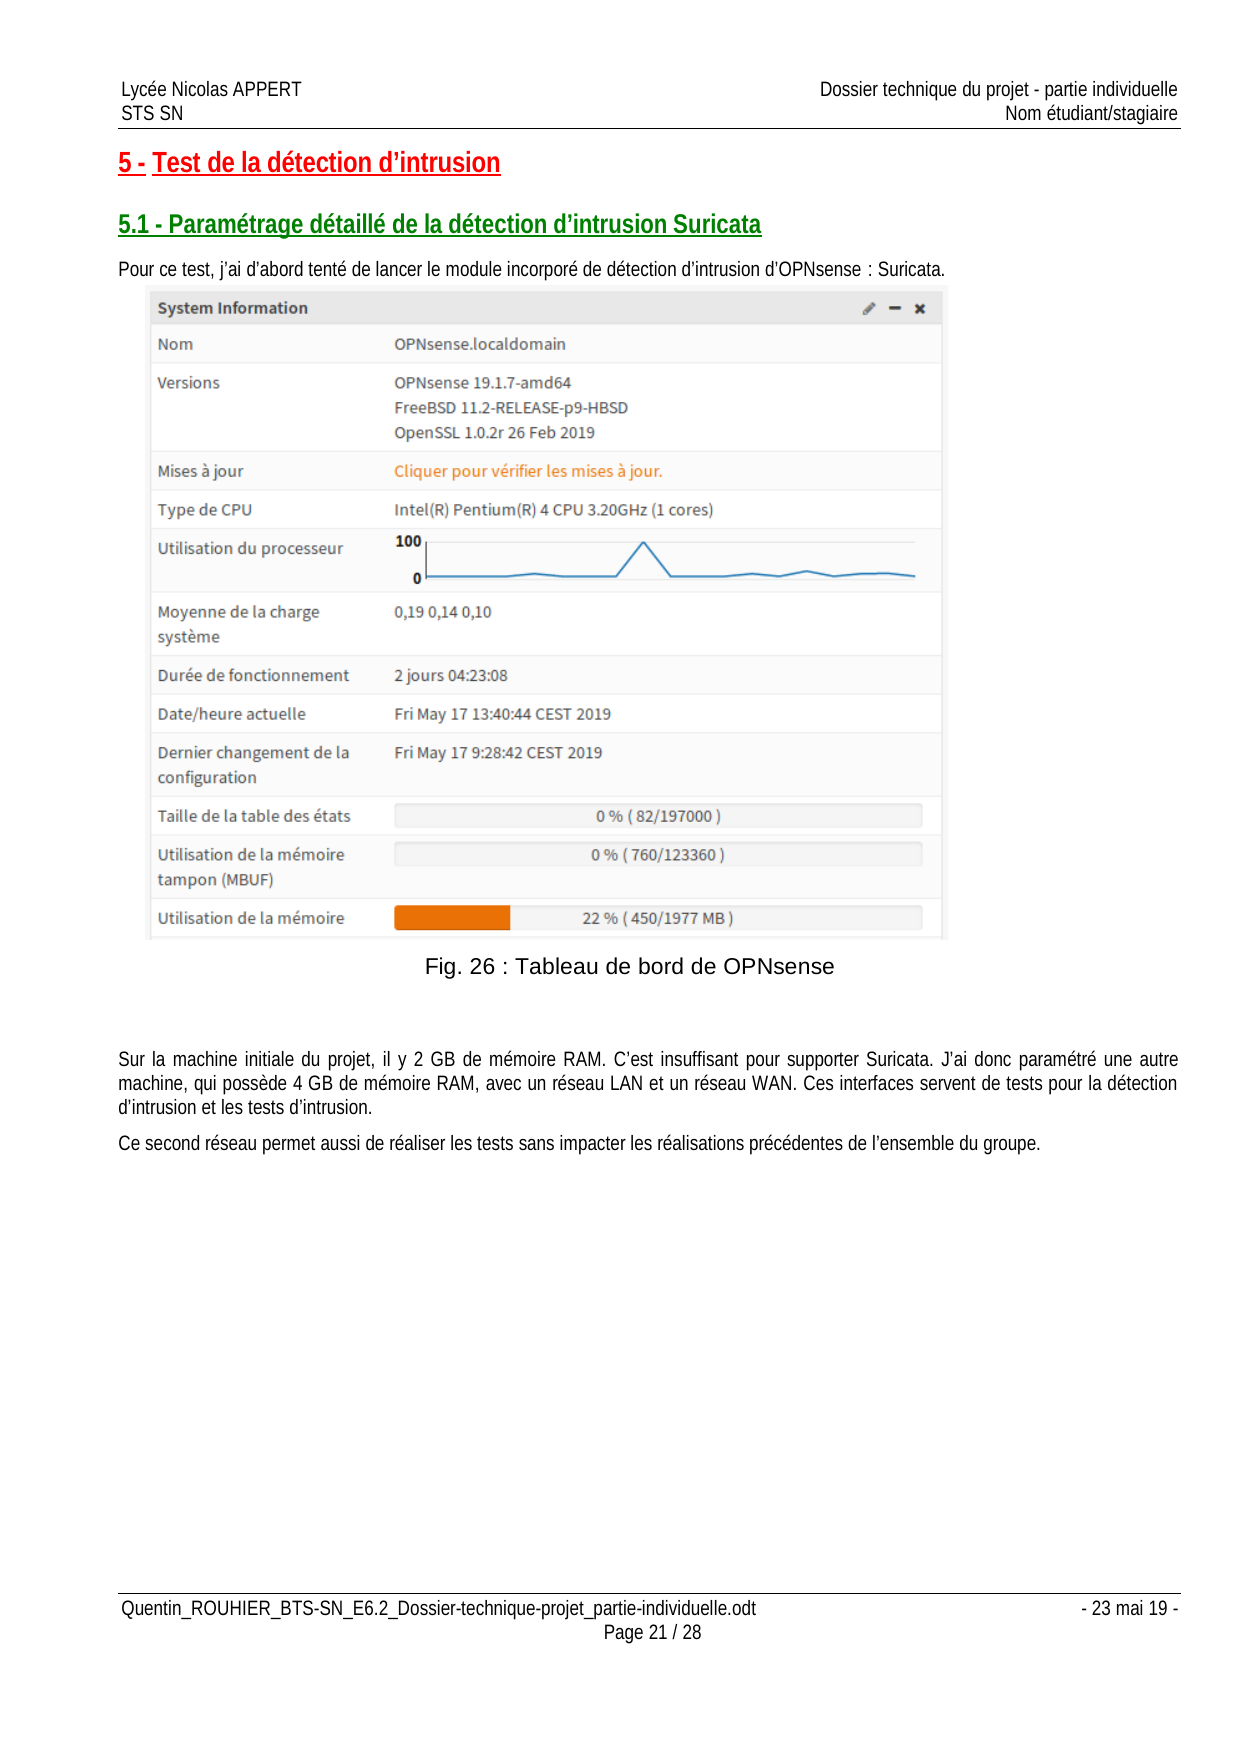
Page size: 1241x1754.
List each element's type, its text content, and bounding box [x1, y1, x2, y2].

text Sur la machine initiale du projet, il y 2 GB de mémoire RAM. C’est insuffisant pour supporter Suricata. J’ai donc paramétré une autre machine, qui possède 4 GB de mémoire RAM, avec un réseau LAN et un réseau WAN. Ces interfaces servent de tests pour la détection d’intrusion et les tests d’intrusion. [118, 1047, 1181, 1119]
subtitle 5.1 - Paramétrage détaillé de la détection d’intrusion Suricata [118, 208, 1181, 239]
text Pour ce test, j’ai d’abord tenté de lancer le module incorporé de détection d’intrusion d’OPNsense : Suricata. [118, 257, 1181, 281]
subtitle 5 - Test de la détection d’intrusion [118, 145, 1181, 178]
picture [144, 285, 949, 940]
text Ce second réseau permet aussi de réaliser les tests sans impacter les réalisations précédentes de l’ensemble du groupe. [118, 1131, 1181, 1154]
